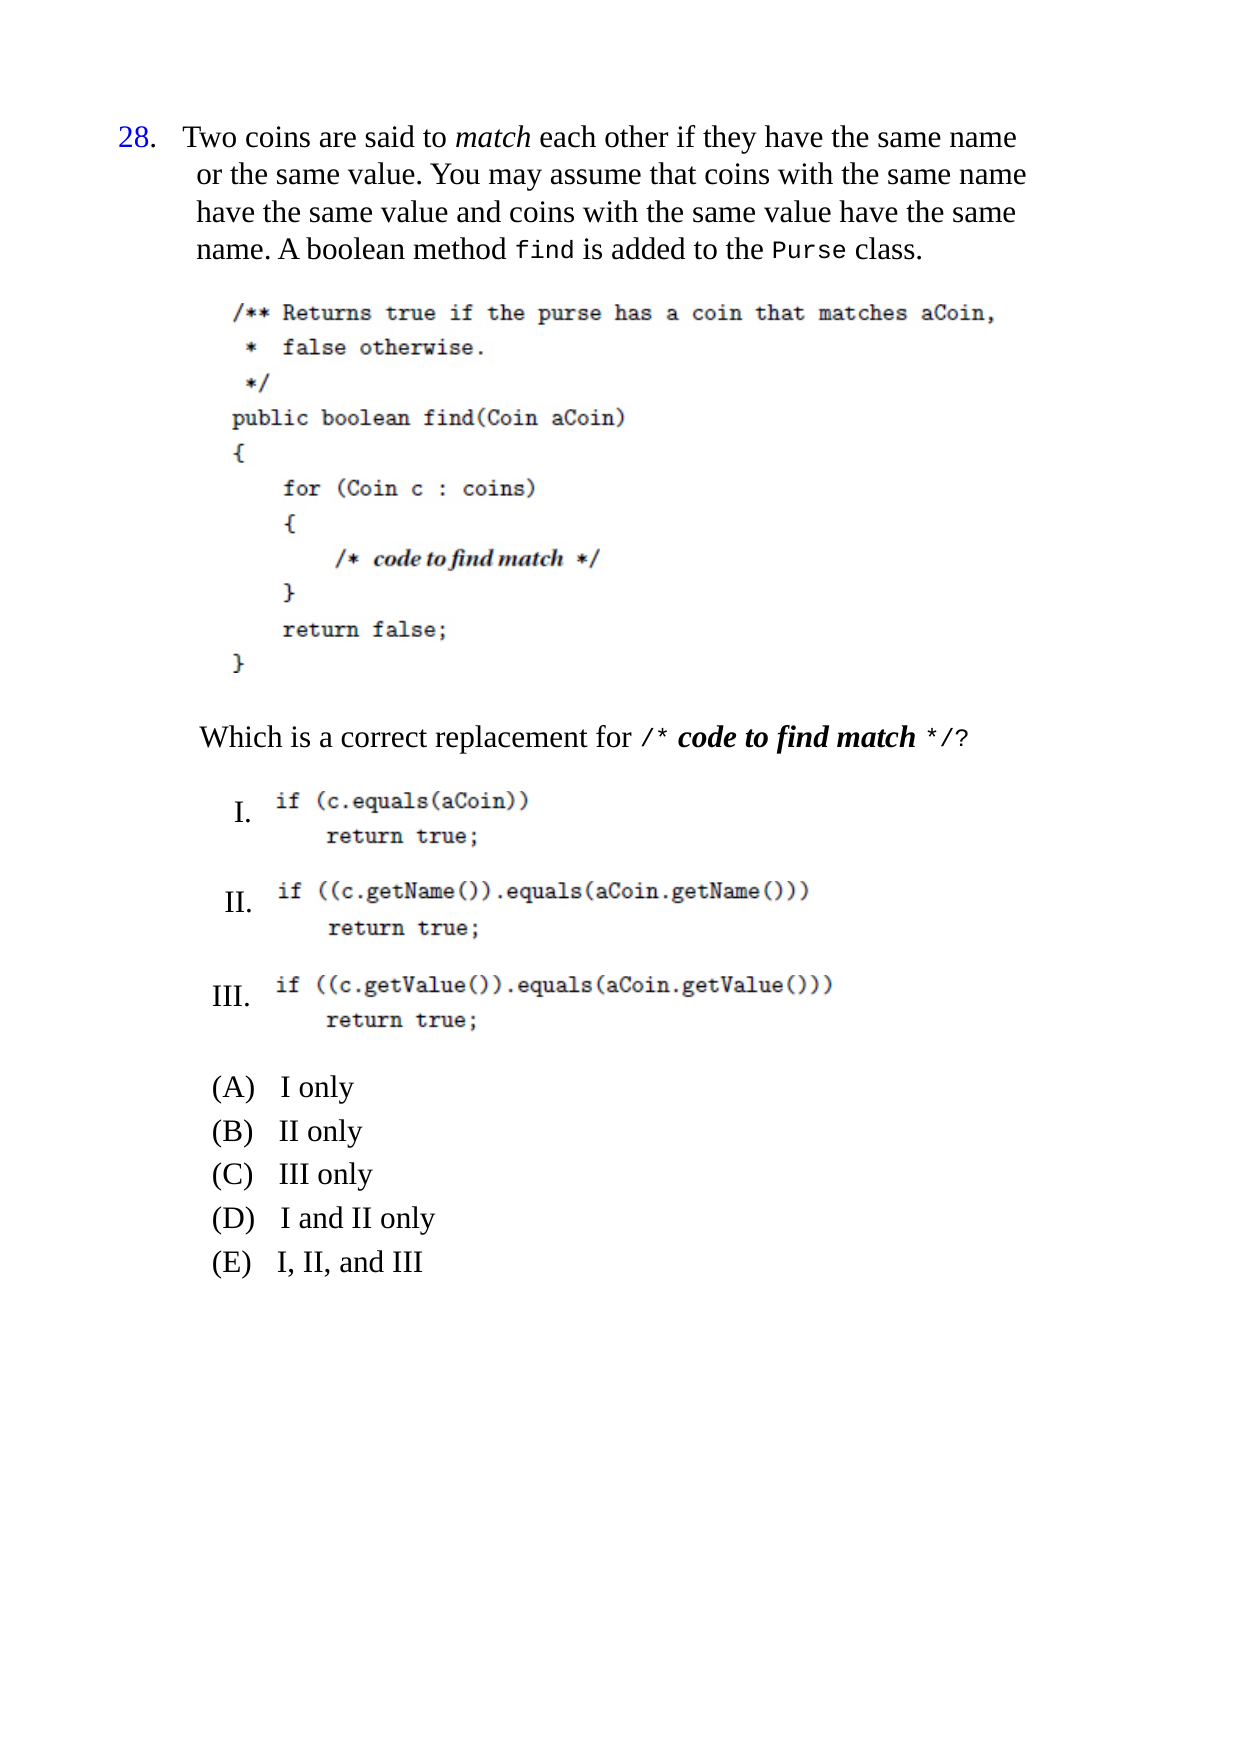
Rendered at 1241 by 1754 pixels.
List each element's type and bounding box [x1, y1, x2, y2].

picture [231, 303, 994, 673]
picture [276, 975, 833, 1032]
picture [276, 791, 529, 848]
picture [278, 881, 810, 940]
